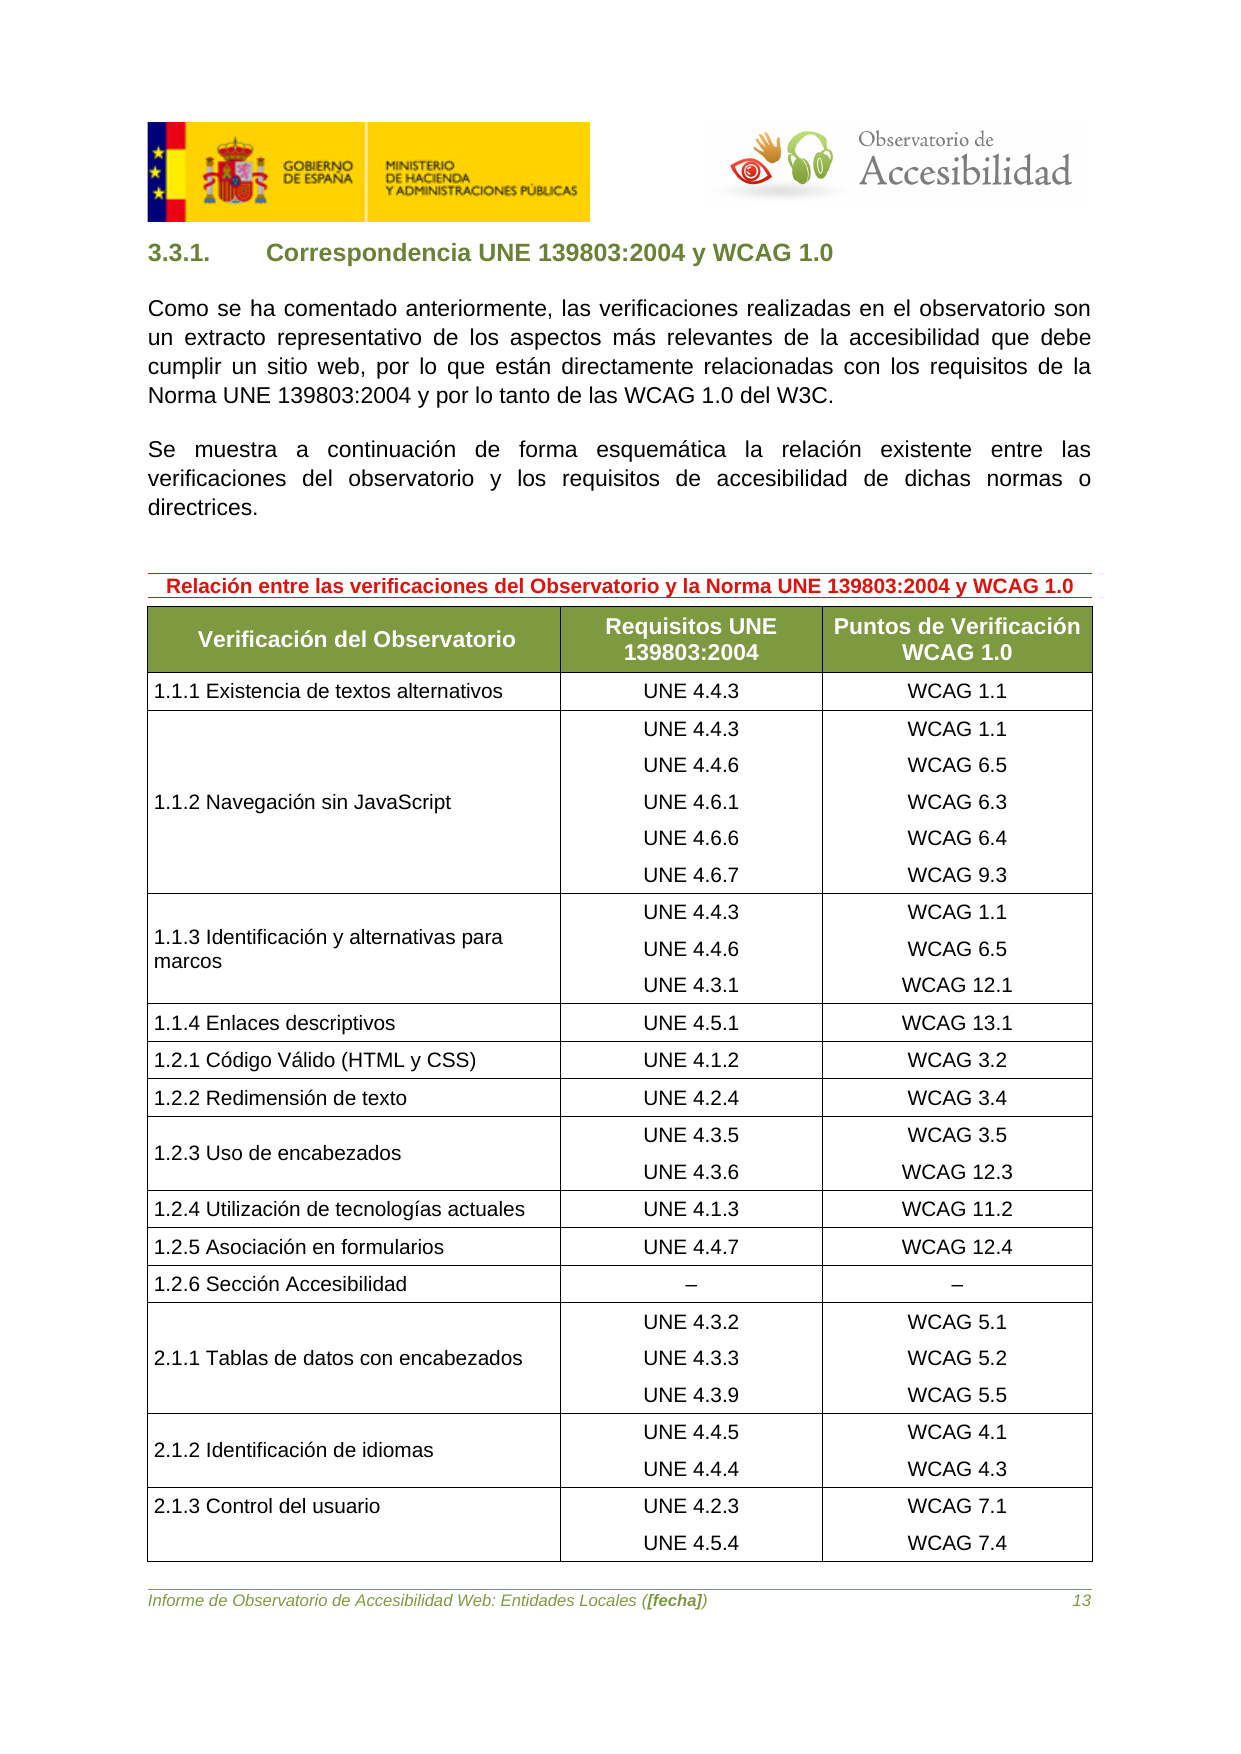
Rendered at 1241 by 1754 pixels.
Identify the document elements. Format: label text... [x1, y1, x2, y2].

table_cell UNE 4.1.2 [561, 1042, 822, 1078]
picture [710, 122, 1086, 205]
text Como se ha comentado anteriormente, las verificaciones realizadas en el observatorio son un extracto representativo de los aspectos más relevantes de la accesibilidad que debe cumplir un sitio web, por lo que están directamente relacionadas con los requisitos de la Norma UNE 139803:2004 y por lo tanto de las WCAG 1.0 del W3C. [148, 295, 1092, 408]
table_cell WCAG 5.1 WCAG 5.2 WCAG 5.5 [823, 1303, 1092, 1413]
table_cell 2.1.3 Control del usuario [148, 1488, 560, 1561]
table_cell UNE 4.2.3 UNE 4.5.4 [561, 1488, 822, 1561]
table_cell UNE 4.4.5 UNE 4.4.4 [561, 1414, 822, 1487]
table_cell 1.2.1 Código Válido (HTML y CSS) [148, 1042, 560, 1078]
table_cell 1.1.3 Identificación y alternativas para marcos [148, 894, 560, 1003]
table_cell 1.1.4 Enlaces descriptivos [148, 1004, 560, 1041]
table_cell UNE 4.5.1 [561, 1004, 822, 1041]
table_cell 1.2.3 Uso de encabezados [148, 1117, 560, 1190]
text Se muestra a continuación de forma esquemática la relación existente entre las verificaciones del observatorio y los requisitos de accesibilidad de dichas normas o directrices. [148, 436, 1092, 520]
table_cell WCAG 1.1 WCAG 6.5 WCAG 12.1 [823, 894, 1092, 1003]
table_cell UNE 4.4.3 UNE 4.4.6 UNE 4.6.1 UNE 4.6.6 UNE 4.6.7 [561, 711, 822, 893]
table_cell UNE 4.1.3 [561, 1191, 822, 1227]
table_cell WCAG 3.4 [823, 1079, 1092, 1116]
table_cell WCAG 11.2 [823, 1191, 1092, 1227]
text Relación entre las verificaciones del Observatorio y la Norma UNE 139803:2004 y WCAG 1.0 [148, 574, 1092, 597]
table_cell 1.2.4 Utilización de tecnologías actuales [148, 1191, 560, 1227]
table_cell – [823, 1266, 1092, 1302]
table_header Requisitos UNE 139803:2004 [561, 607, 822, 672]
table_cell UNE 4.4.7 [561, 1228, 822, 1265]
table_header Verificación del Observatorio [148, 607, 560, 672]
table_cell UNE 4.4.3 [561, 673, 822, 709]
table_cell WCAG 7.1 WCAG 7.4 [823, 1488, 1092, 1561]
table_cell WCAG 4.1 WCAG 4.3 [823, 1414, 1092, 1487]
table_cell 2.1.1 Tablas de datos con encabezados [148, 1303, 560, 1413]
picture [147, 122, 591, 222]
table_cell 1.2.5 Asociación en formularios [148, 1228, 560, 1265]
table_cell UNE 4.4.3 UNE 4.4.6 UNE 4.3.1 [561, 894, 822, 1003]
table_cell UNE 4.2.4 [561, 1079, 822, 1116]
table_cell 2.1.2 Identificación de idiomas [148, 1414, 560, 1487]
table_cell 1.1.2 Navegación sin JavaScript [148, 711, 560, 893]
subtitle Correspondencia UNE 139803:2004 y WCAG 1.0 [148, 238, 1092, 267]
table_cell 1.2.2 Redimensión de texto [148, 1079, 560, 1116]
table_cell WCAG 1.1 WCAG 6.5 WCAG 6.3 WCAG 6.4 WCAG 9.3 [823, 711, 1092, 893]
table_cell – [561, 1266, 822, 1302]
table_cell UNE 4.3.5 UNE 4.3.6 [561, 1117, 822, 1190]
table_cell WCAG 13.1 [823, 1004, 1092, 1041]
table_cell UNE 4.3.2 UNE 4.3.3 UNE 4.3.9 [561, 1303, 822, 1413]
table_cell WCAG 3.5 WCAG 12.3 [823, 1117, 1092, 1190]
table_cell WCAG 3.2 [823, 1042, 1092, 1078]
table_header Puntos de Verificación WCAG 1.0 [823, 607, 1092, 672]
table_cell 1.1.1 Existencia de textos alternativos [148, 673, 560, 709]
table_cell WCAG 12.4 [823, 1228, 1092, 1265]
table_cell 1.2.6 Sección Accesibilidad [148, 1266, 560, 1302]
table_cell WCAG 1.1 [823, 673, 1092, 709]
